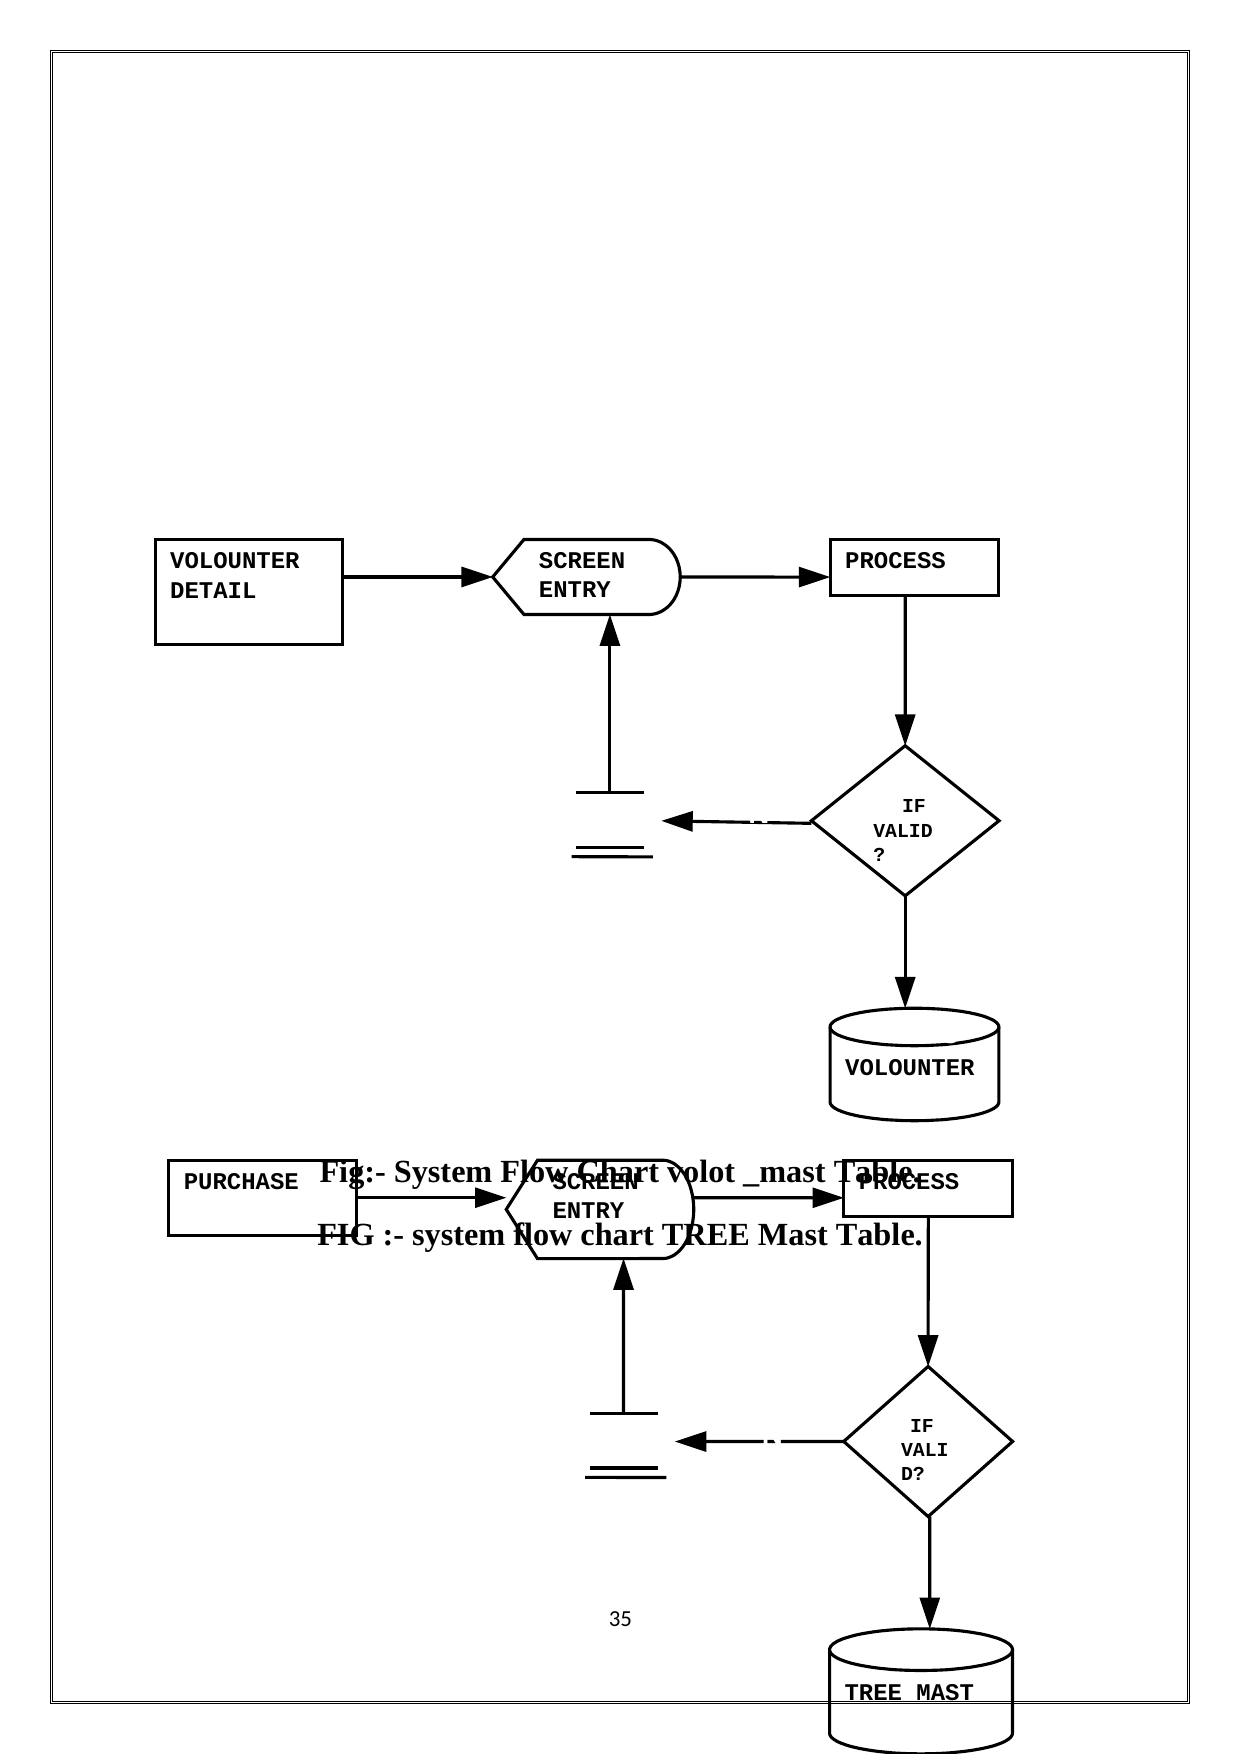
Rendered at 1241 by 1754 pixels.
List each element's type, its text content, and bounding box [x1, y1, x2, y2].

text FIG :- system flow chart TREE Mast Table. [930, 1215, 1090, 1252]
text FIG :- system flow chart TREE Mast Table. [682, 1215, 926, 1252]
text FIG :- system flow chart TREE Mast Table. [150, 1215, 530, 1252]
text Fig:- System Flow Chart volot _mast Table. [150, 1152, 1090, 1189]
